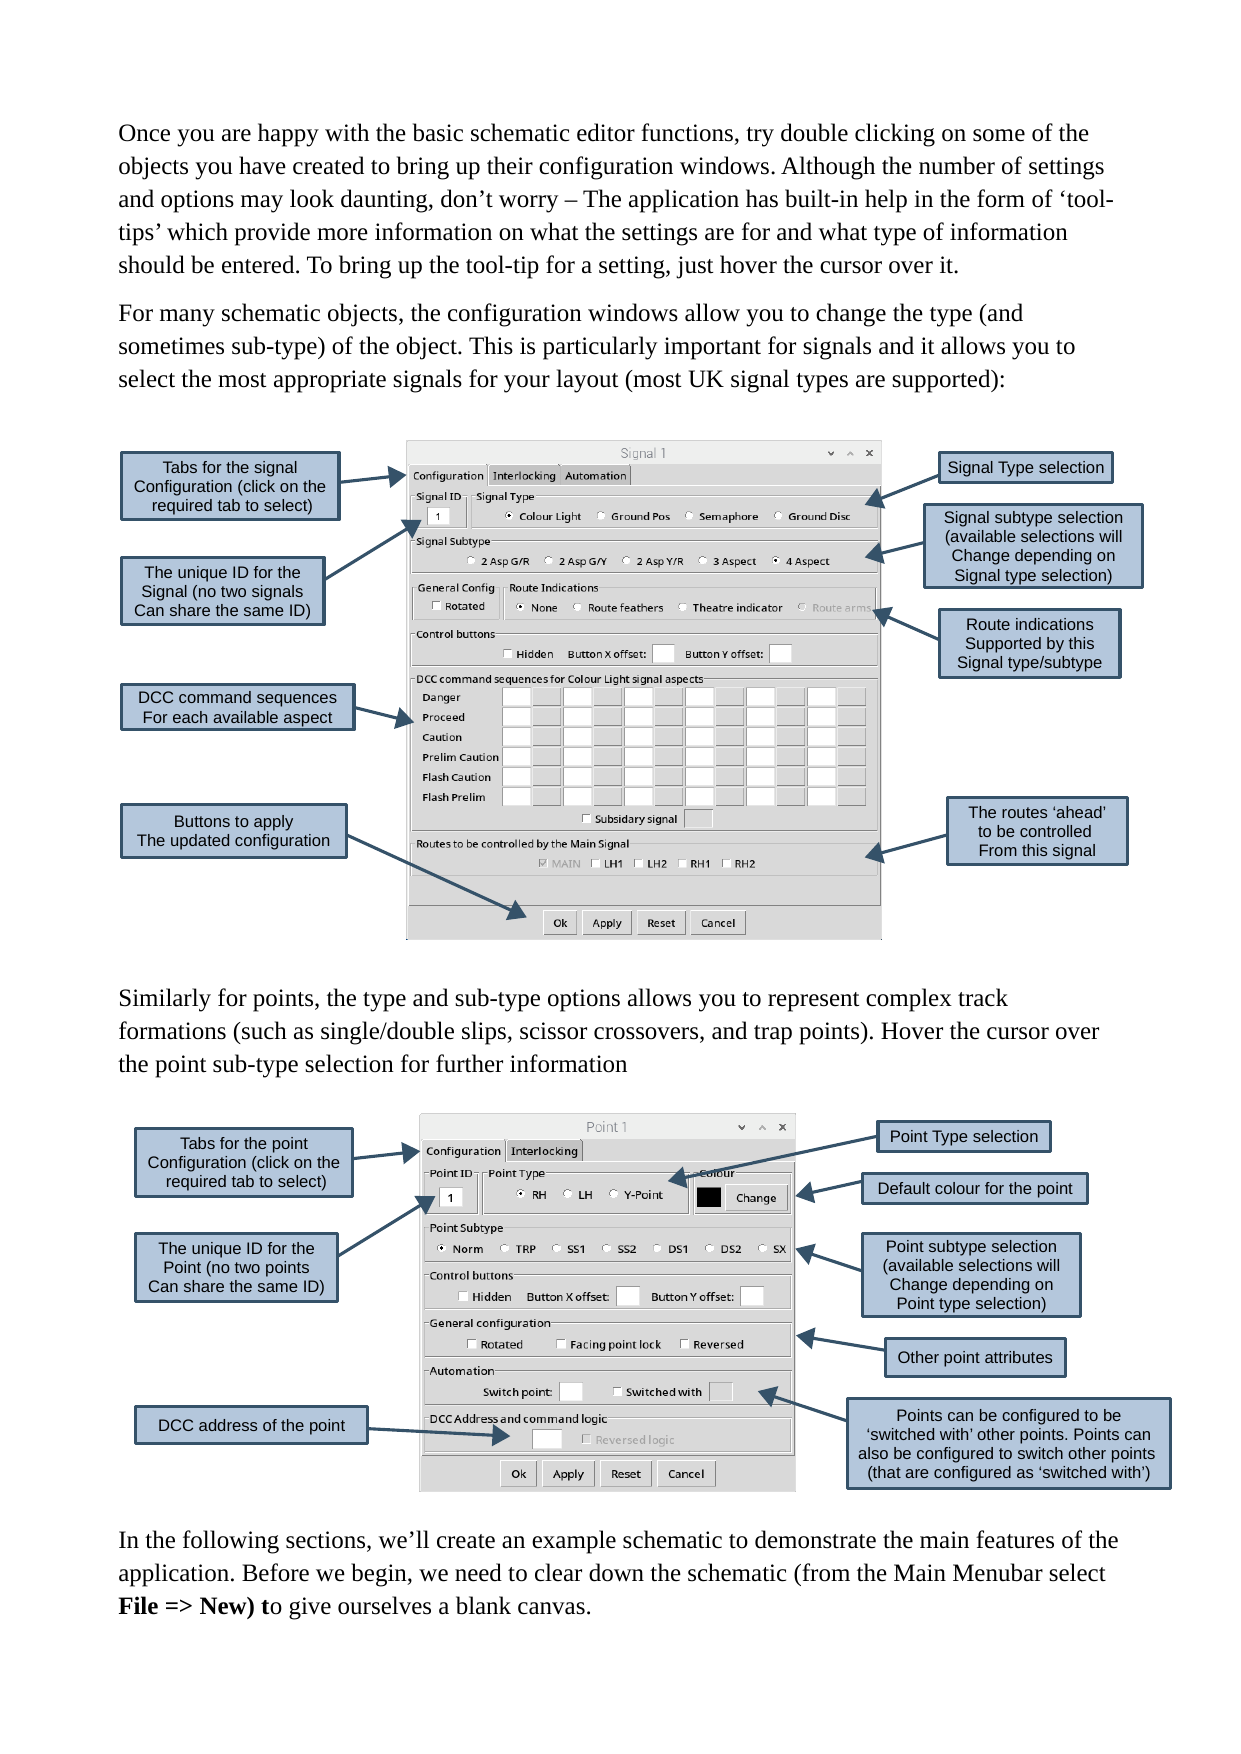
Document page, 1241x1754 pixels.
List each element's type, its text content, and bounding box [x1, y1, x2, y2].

text In the following sections, we’ll create an example schematic to demonstrate the main features of the application. Before we begin, we need to clear down the schematic (from the Main Menubar select File => New) to give ourselves a blank canvas. [118, 1525, 1122, 1619]
text Once you are happy with the basic schematic editor functions, try double clicking on some of the objects you have created to bring up their configuration windows. Although the number of settings and options may look daunting, don’t worry – The application has built-in help in the form of ‘tool-tips’ which provide more information on what the settings are for and what type of information should be entered. To bring up the tool-tip for a setting, just hover the cursor over it. [118, 118, 1122, 279]
picture [406, 440, 882, 940]
text For many schematic objects, the configuration windows allow you to change the type (and sometimes sub-type) of the object. This is particularly important for signals and it allows you to select the most appropriate signals for your layout (most UK signal types are supported): [118, 298, 1122, 393]
text Similarly for points, the type and sub-type options allows you to represent complex track formations (such as single/double slips, scissor crossovers, and trap points). Hover the cursor over the point sub-type selection for further information [118, 983, 1122, 1077]
picture [419, 1113, 796, 1492]
